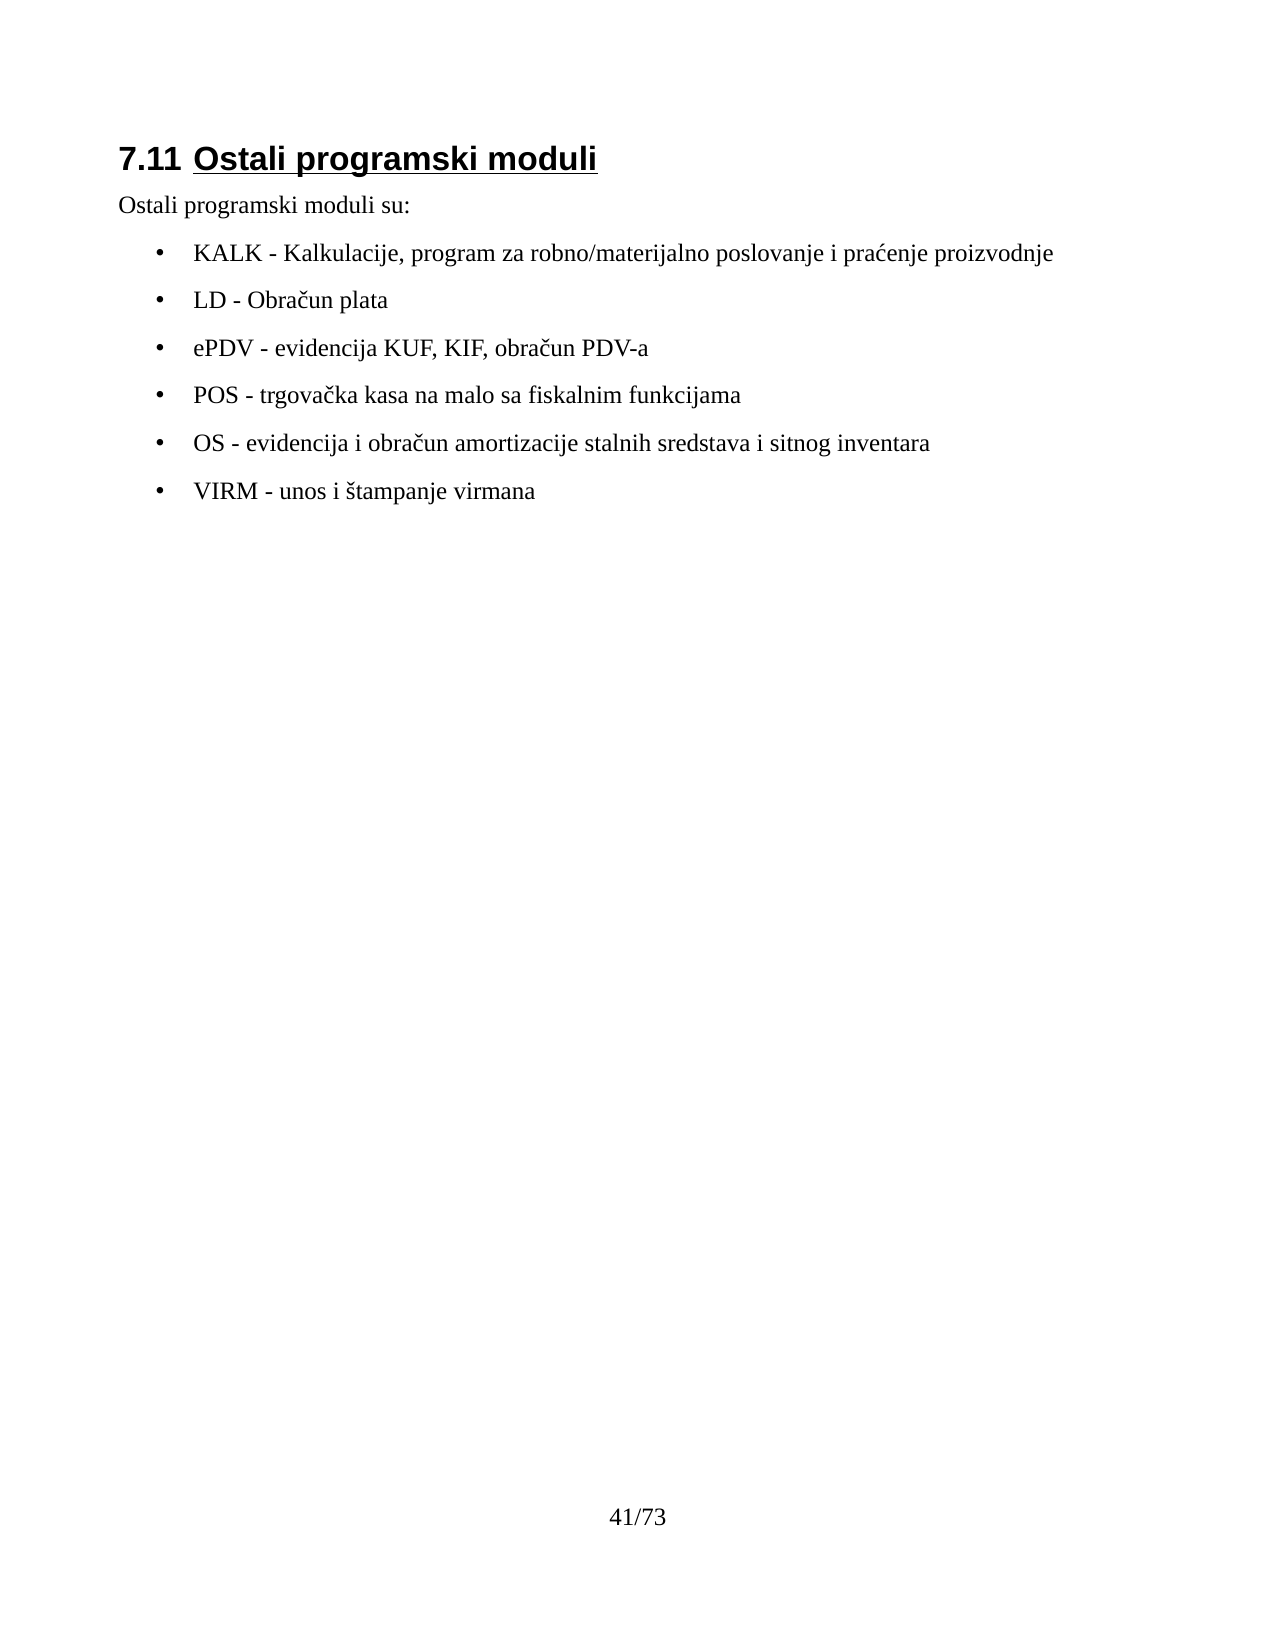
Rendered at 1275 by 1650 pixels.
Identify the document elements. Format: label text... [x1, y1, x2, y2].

list LD - Obračun plata [156, 285, 1157, 314]
list ePDV - evidencija KUF, KIF, obračun PDV-a [156, 333, 1157, 362]
list KALK - Kalkulacije, program za robno/materijalno poslovanje i praćenje proizvodnje [156, 238, 1157, 266]
list POS - trgovačka kasa na malo sa fiskalnim funkcijama [156, 381, 1157, 409]
subtitle Ostali programski moduli [118, 139, 1157, 178]
list OS - evidencija i obračun amortizacije stalnih sredstava i sitnog inventara [156, 428, 1157, 457]
text Ostali programski moduli su: [118, 190, 1157, 219]
list VIRM - unos i štampanje virmana [156, 476, 1157, 504]
